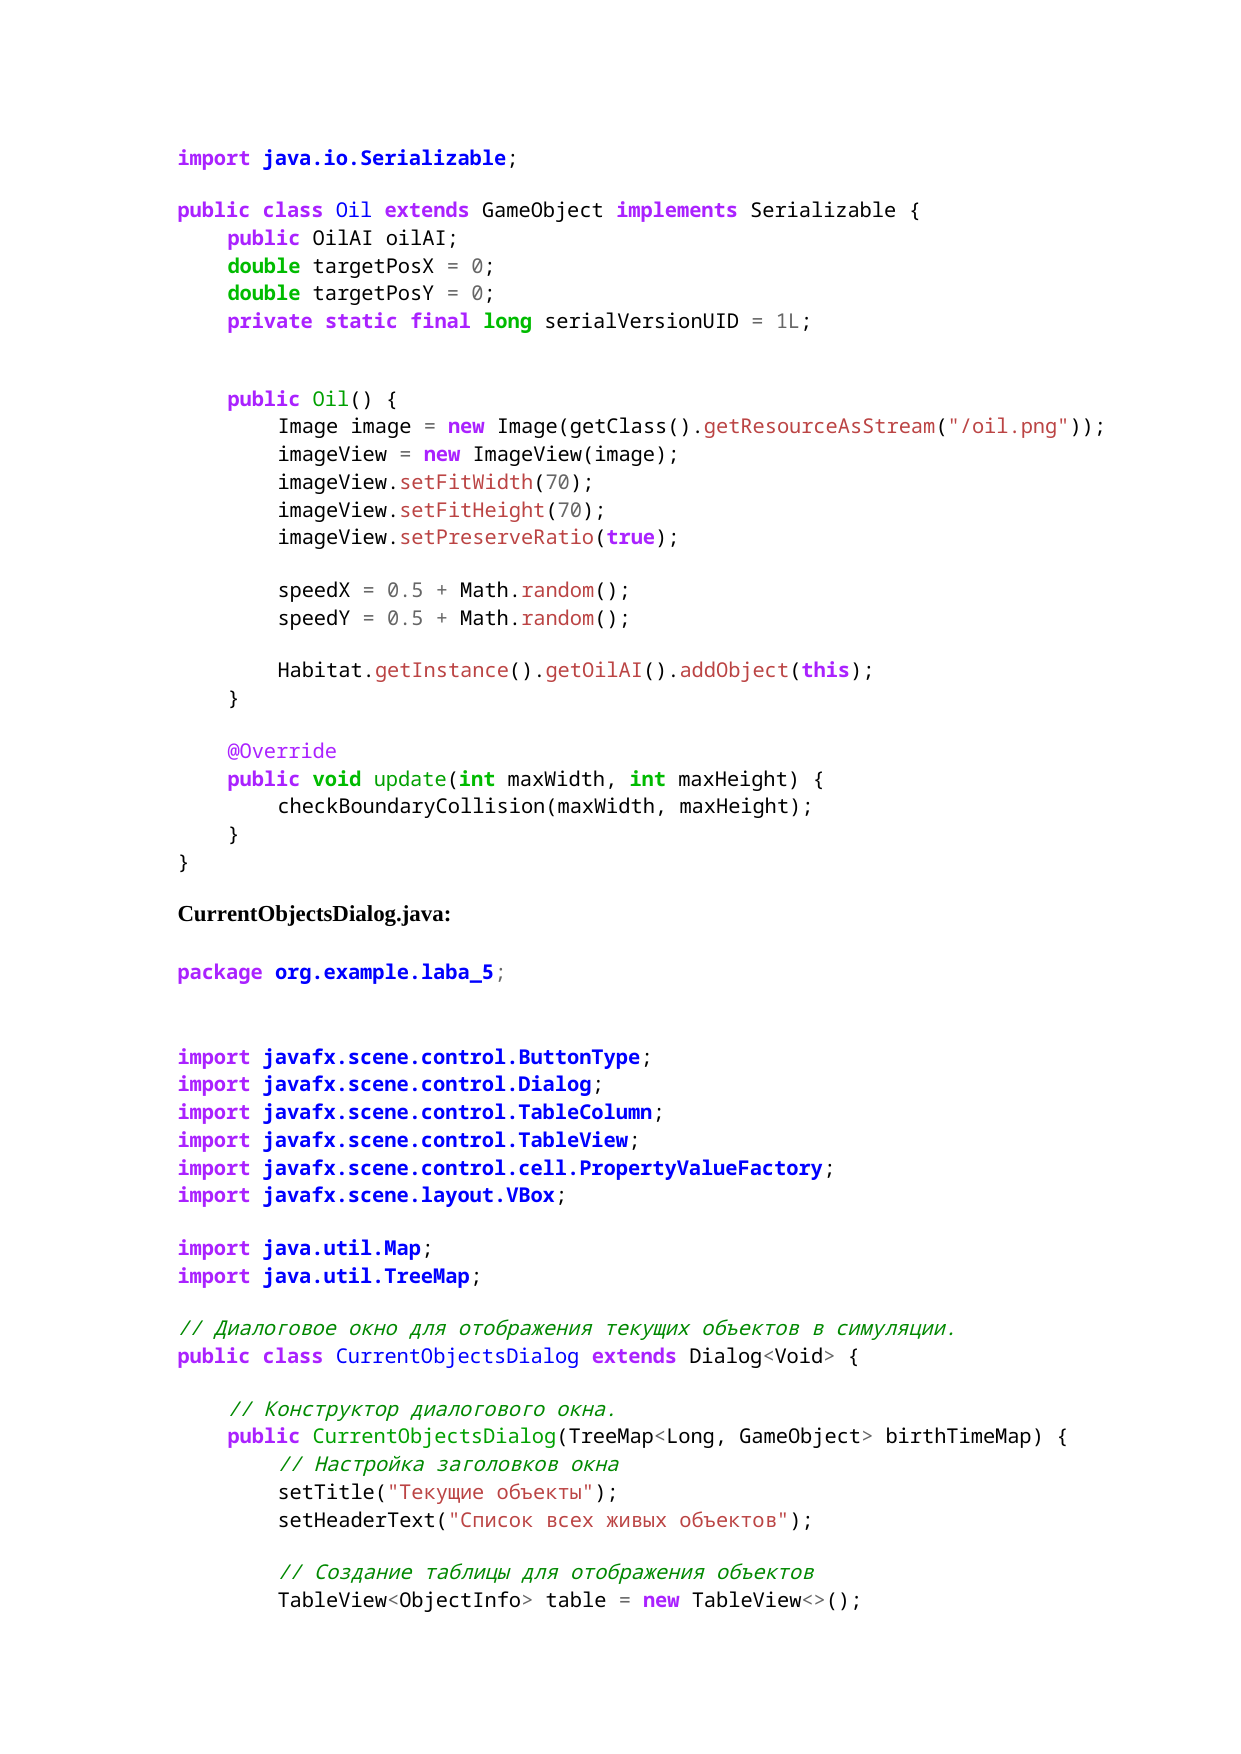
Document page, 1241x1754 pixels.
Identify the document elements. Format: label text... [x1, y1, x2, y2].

text import javafx.scene.control.TableView; [177, 1125, 1152, 1153]
text // Диалоговое окно для отображения текущих объектов в симуляции. [177, 1314, 1152, 1342]
text Image image = new Image(getClass().getResourceAsStream("/oil.png")); [177, 412, 1152, 440]
text speedX = 0.5 + Math.random(); [177, 576, 1152, 603]
text import javafx.scene.layout.VBox; [177, 1181, 1152, 1208]
text } [177, 819, 1152, 847]
text double targetPosX = 0; [177, 251, 1152, 279]
text speedY = 0.5 + Math.random(); [177, 603, 1152, 631]
text imageView.setFitWidth(70); [177, 467, 1152, 495]
text CurrentObjectsDialog.java: [177, 900, 1152, 926]
text } [177, 684, 1152, 711]
text setTitle("Текущие объекты"); [177, 1477, 1152, 1505]
text double targetPosY = 0; [177, 279, 1152, 307]
text import java.util.Map; [177, 1233, 1152, 1261]
text public class Oil extends GameObject implements Serializable { [177, 196, 1152, 223]
text public class CurrentObjectsDialog extends Dialog<Void> { [177, 1342, 1152, 1369]
text } [177, 847, 1152, 875]
text public void update(int maxWidth, int maxHeight) { [177, 764, 1152, 792]
text imageView = new ImageView(image); [177, 440, 1152, 467]
text TableView<ObjectInfo> table = new TableView<>(); [177, 1586, 1152, 1613]
text import javafx.scene.control.cell.PropertyValueFactory; [177, 1153, 1152, 1181]
text package org.example.laba_5; [177, 958, 1152, 986]
text import javafx.scene.control.ButtonType; [177, 1042, 1152, 1070]
text public OilAI oilAI; [177, 223, 1152, 251]
text @Override [177, 736, 1152, 764]
text public Oil() { [177, 384, 1152, 412]
text setHeaderText("Список всех живых объектов"); [177, 1505, 1152, 1533]
text imageView.setPreserveRatio(true); [177, 523, 1152, 551]
text imageView.setFitHeight(70); [177, 495, 1152, 523]
text public CurrentObjectsDialog(TreeMap<Long, GameObject> birthTimeMap) { [177, 1422, 1152, 1450]
text import javafx.scene.control.TableColumn; [177, 1098, 1152, 1125]
text Habitat.getInstance().getOilAI().addObject(this); [177, 656, 1152, 684]
text // Создание таблицы для отображения объектов [177, 1558, 1152, 1586]
text import java.io.Serializable; [177, 143, 1152, 171]
text // Конструктор диалогового окна. [177, 1394, 1152, 1422]
text // Настройка заголовков окна [177, 1450, 1152, 1477]
text checkBoundaryCollision(maxWidth, maxHeight); [177, 792, 1152, 819]
text import java.util.TreeMap; [177, 1261, 1152, 1289]
text private static final long serialVersionUID = 1L; [177, 307, 1152, 334]
text import javafx.scene.control.Dialog; [177, 1070, 1152, 1098]
